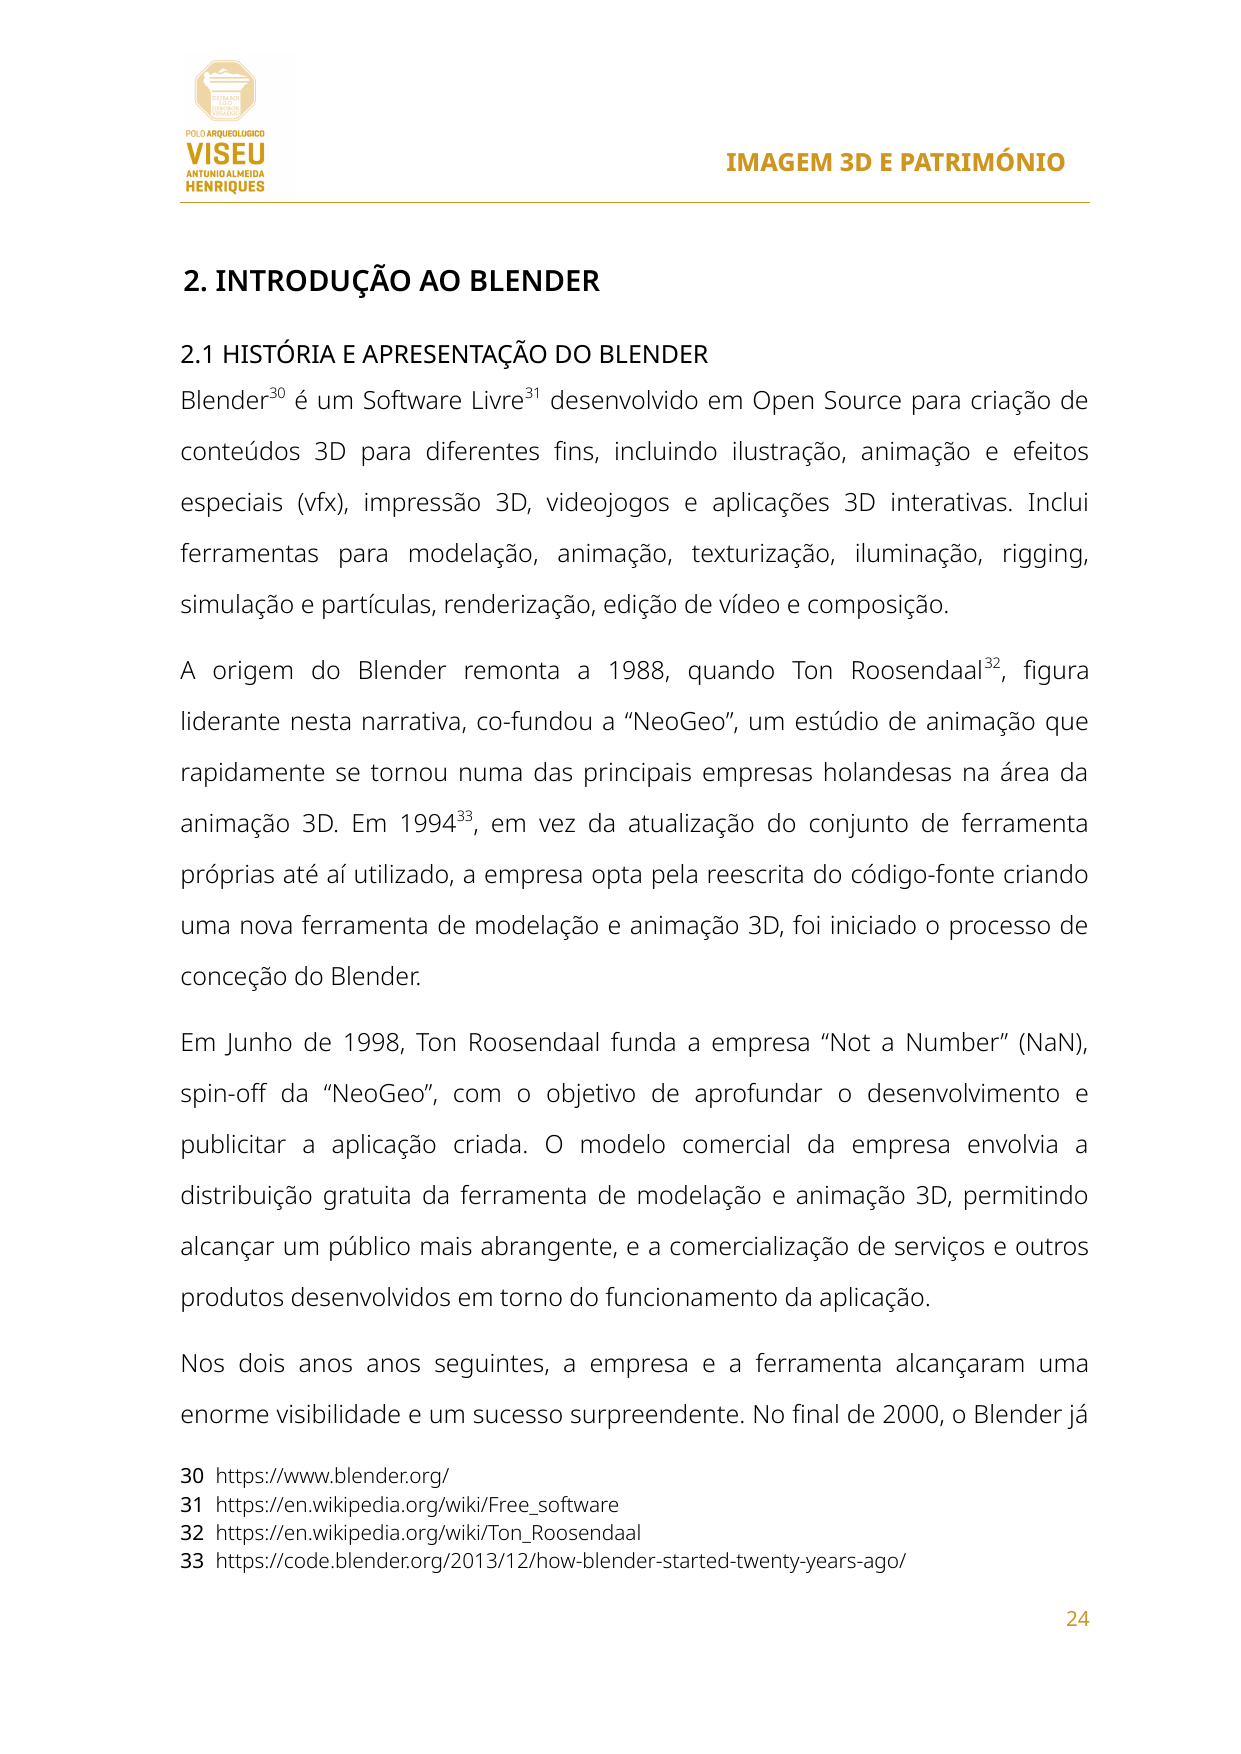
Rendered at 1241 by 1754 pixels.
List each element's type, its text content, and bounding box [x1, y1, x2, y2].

subtitle 2. INTRODUÇÃO AO BLENDER [180, 257, 1090, 303]
text Em Junho de 1998, Ton Roosendaal funda a empresa “Not a Number” (NaN), spin-off da “NeoGeo”, com o objetivo de aprofundar o desenvolvimento e publicitar a aplicação criada. O modelo comercial da empresa envolvia a distribuição gratuita da ferramenta de modelação e animação 3D, permitindo alcançar um público mais abrangente, e a comercialização de serviços e outros produtos desenvolvidos em torno do funcionamento da aplicação. [180, 1024, 1090, 1314]
subtitle 2.1 História e apresentação do Blender [180, 336, 1090, 370]
picture [183, 52, 299, 201]
text Blender é um Software Livre desenvolvido em Open Source para criação de conteúdos 3D para diferentes fins, incluindo ilustração, animação e efeitos especiais (vfx), impressão 3D, videojogos e aplicações 3D interativas. Inclui ferramentas para modelação, animação, texturização, iluminação, rigging, simulação e partículas, renderização, edição de vídeo e composição. [180, 383, 1090, 621]
text Nos dois anos anos seguintes, a empresa e a ferramenta alcançaram uma enorme visibilidade e um sucesso surpreendente. No final de 2000, o Blender já [180, 1345, 1090, 1430]
text https://en.wikipedia.org/wiki/Free_software [180, 1490, 1090, 1518]
text A origem do Blender remonta a 1988, quando Ton Roosendaal, figura liderante nesta narrativa, co-fundou a “NeoGeo”, um estúdio de animação que rapidamente se tornou numa das principais empresas holandesas na área da animação 3D. Em 1994, em vez da atualização do conjunto de ferramenta próprias até aí utilizado, a empresa opta pela reescrita do código-fonte criando uma nova ferramenta de modelação e animação 3D, foi iniciado o processo de conceção do Blender. [180, 653, 1090, 993]
text https://en.wikipedia.org/wiki/Ton_Roosendaal [180, 1518, 1090, 1547]
text https://www.blender.org/ [180, 1461, 1090, 1490]
text https://code.blender.org/2013/12/how-blender-started-twenty-years-ago/ [180, 1547, 1090, 1575]
